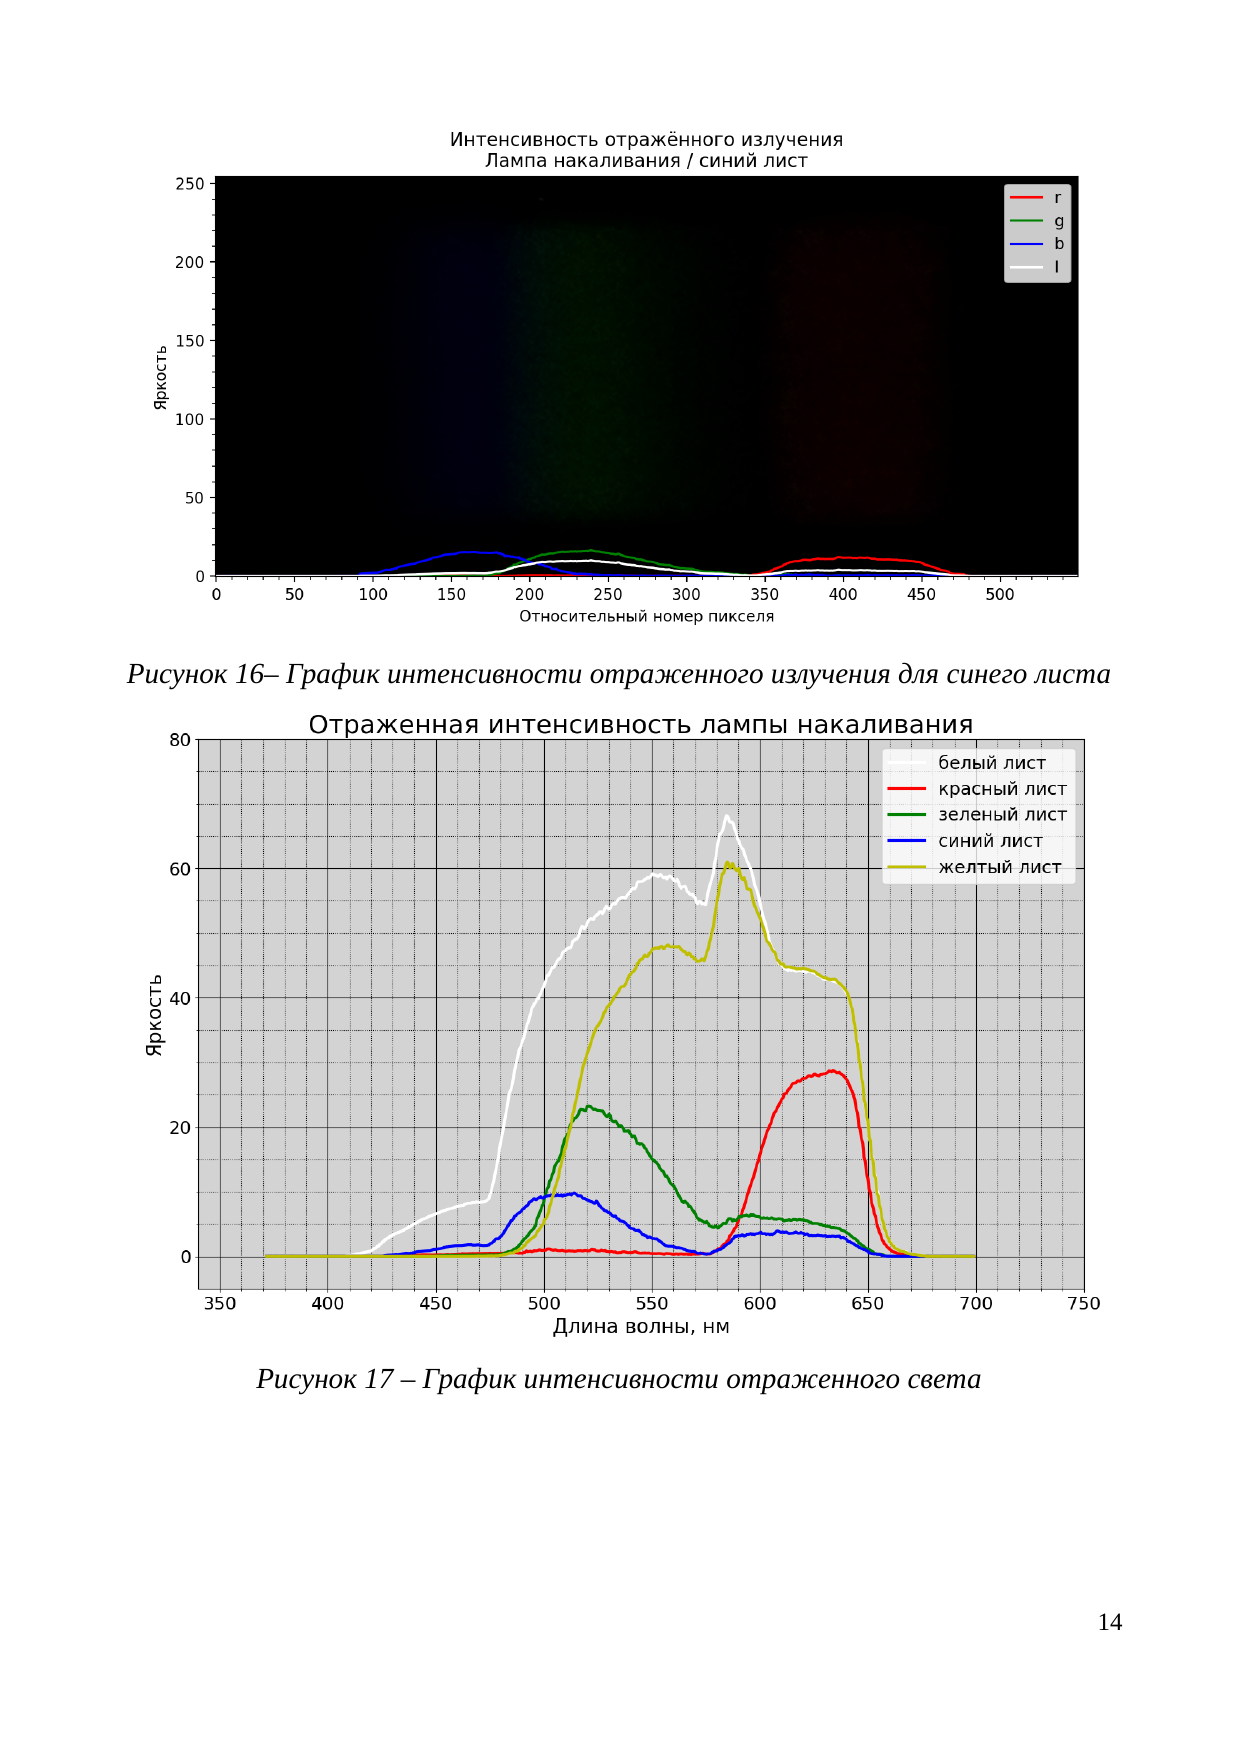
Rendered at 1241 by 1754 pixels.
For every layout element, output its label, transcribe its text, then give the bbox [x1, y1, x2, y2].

text Рисунок 16– График интенсивности отраженного излучения для синего листа [118, 656, 1122, 689]
text Рисунок 17 – График интенсивности отраженного света [118, 1361, 1122, 1394]
picture [148, 118, 1093, 637]
picture [137, 708, 1103, 1342]
